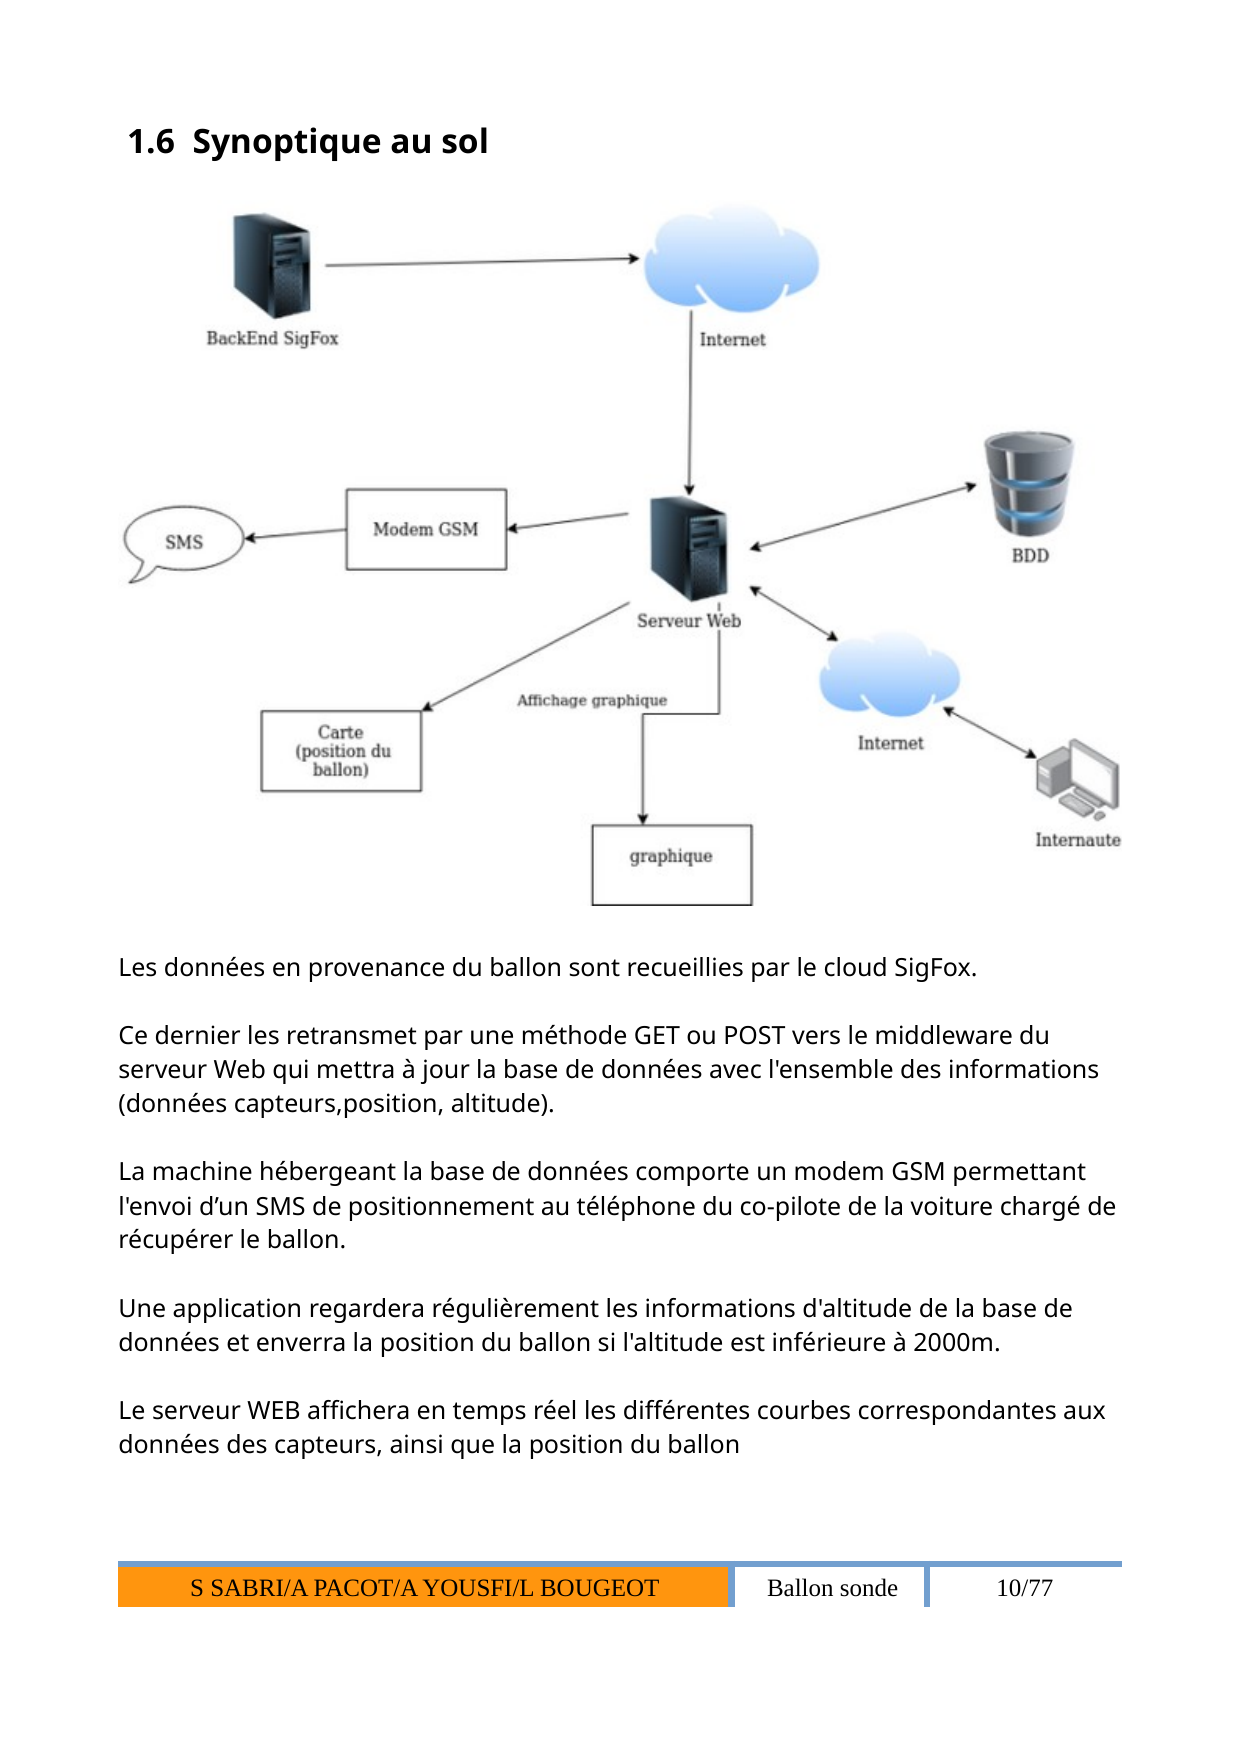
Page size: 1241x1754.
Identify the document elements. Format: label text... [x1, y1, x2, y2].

text Les données en provenance du ballon sont recueillies par le cloud SigFox. [118, 950, 1122, 984]
subtitle Synoptique au sol [118, 118, 1122, 164]
text Une application regardera régulièrement les informations d'altitude de la base de données et enverra la position du ballon si l'altitude est inférieure à 2000m. [118, 1290, 1122, 1358]
text Ce dernier les retransmet par une méthode GET ou POST vers le middleware du serveur Web qui mettra à jour la base de données avec l'ensemble des informations (données capteurs,position, altitude). [118, 1018, 1122, 1120]
picture [118, 200, 1123, 906]
text Le serveur WEB affichera en temps réel les différentes courbes correspondantes aux données des capteurs, ainsi que la position du ballon [118, 1392, 1122, 1461]
text La machine hébergeant la base de données comporte un modem GSM permettant l'envoi d’un SMS de positionnement au téléphone du co-pilote de la voiture chargé de récupérer le ballon. [118, 1154, 1122, 1256]
